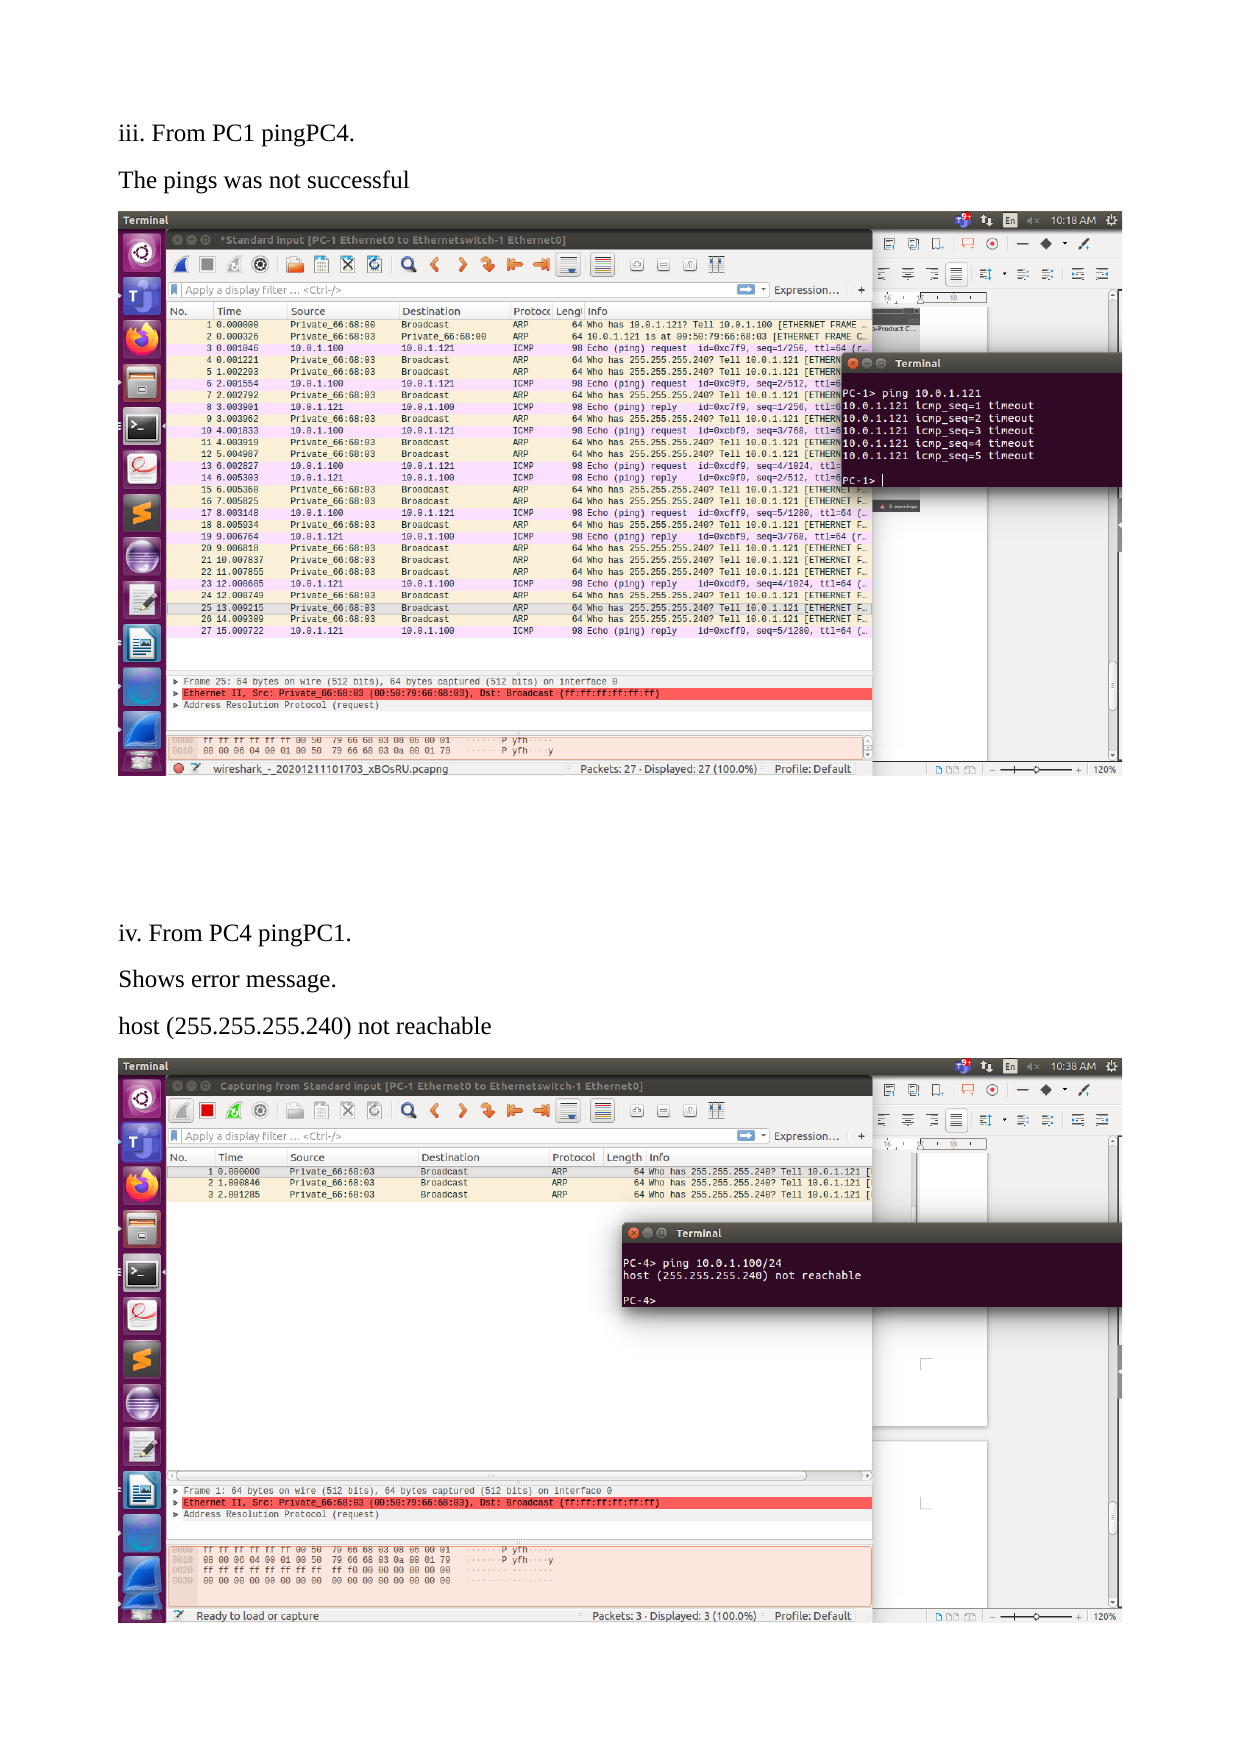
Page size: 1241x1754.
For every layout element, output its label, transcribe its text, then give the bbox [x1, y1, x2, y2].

text The pings was not successful [118, 165, 1122, 194]
picture [118, 211, 1123, 776]
text iii. From PC1 pingPC4. [118, 118, 1122, 147]
text Shows error message. [118, 964, 1122, 993]
text host (255.255.255.240) not reachable [118, 1011, 1122, 1040]
text iv. From PC4 pingPC1. [118, 918, 1122, 946]
picture [118, 1058, 1123, 1623]
